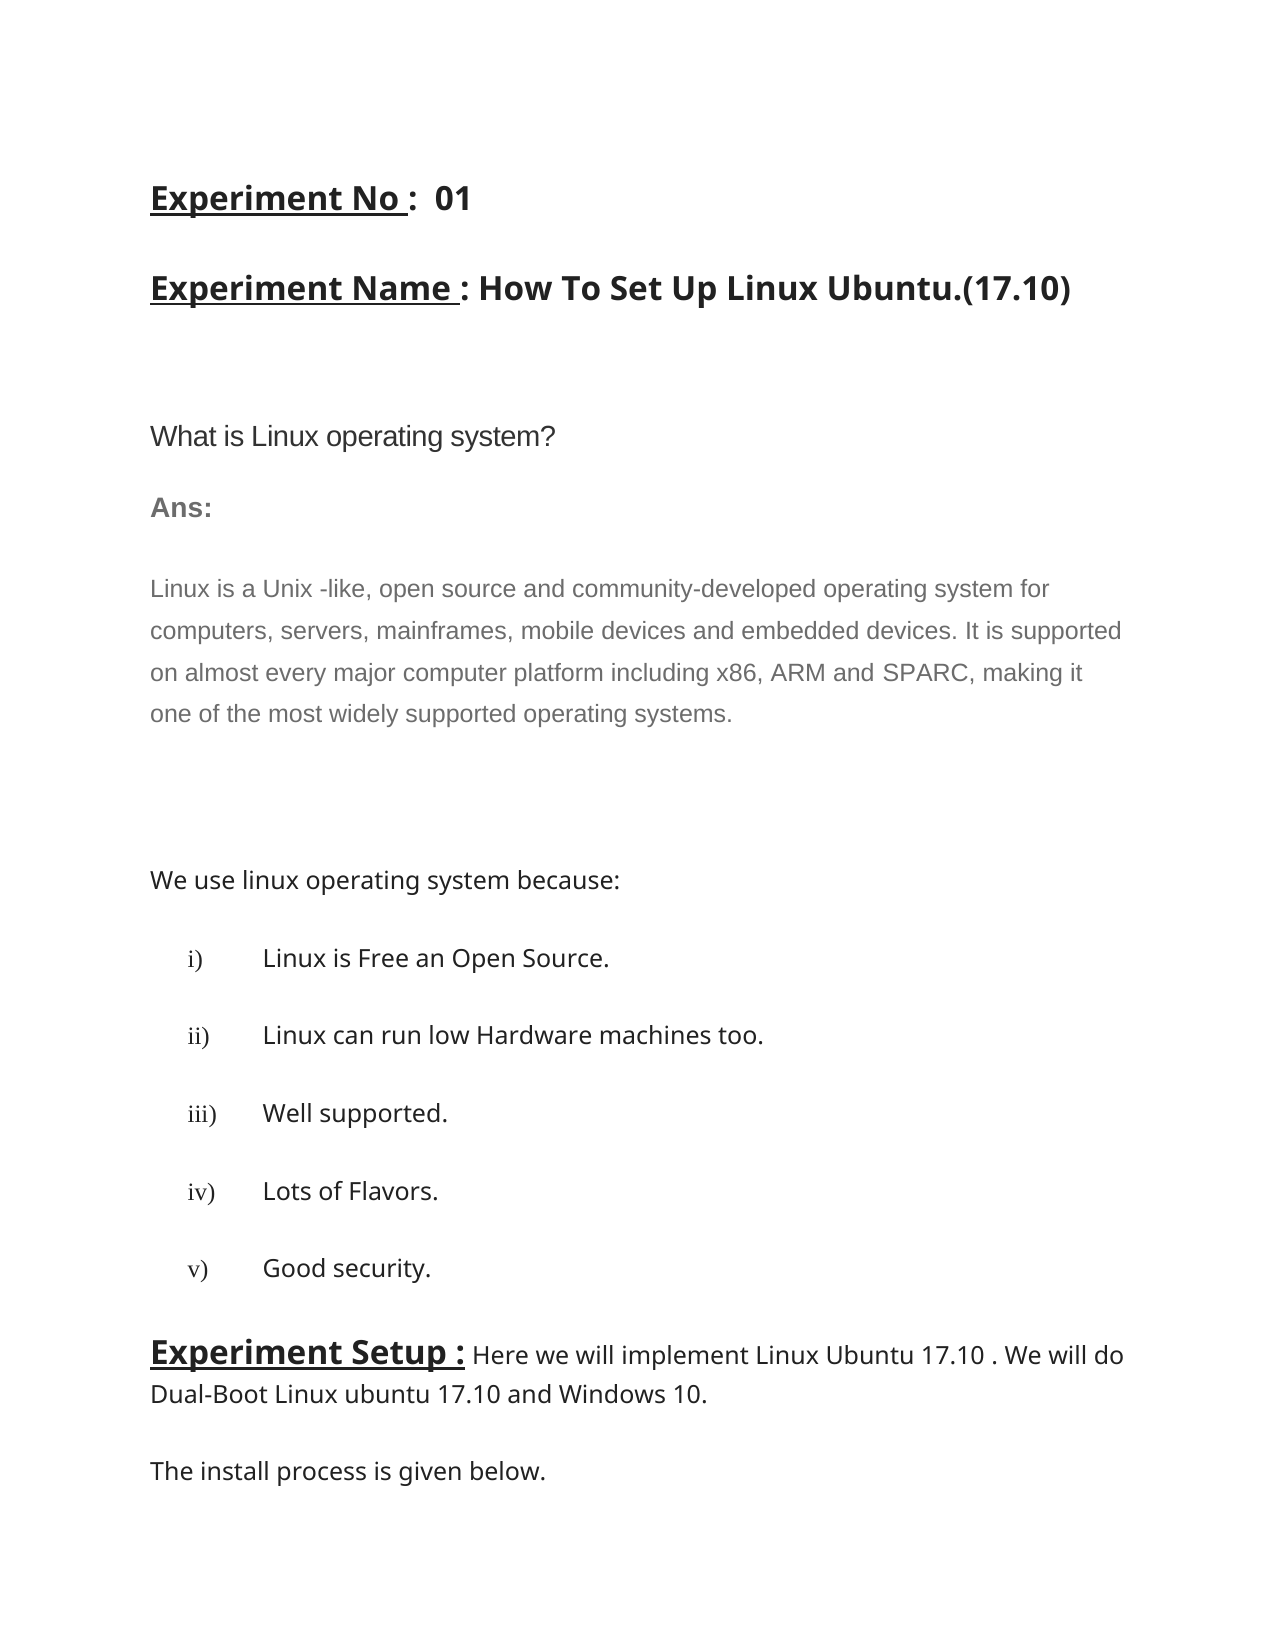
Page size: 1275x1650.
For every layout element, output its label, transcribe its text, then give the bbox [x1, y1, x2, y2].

text Experiment No : 01 [150, 175, 1125, 220]
text The install process is given below. [150, 1454, 1125, 1488]
text We use linux operating system because: [150, 863, 1125, 897]
list Good security. [187, 1251, 1125, 1285]
list Well supported. [187, 1096, 1125, 1130]
list Linux can run low Hardware machines too. [187, 1018, 1125, 1052]
text Experiment Name : How To Set Up Linux Ubuntu.(17.10) [150, 265, 1125, 310]
text Linux is a Unix -like, open source and community-developed operating system for computers, servers, mainframes, mobile devices and embedded devices. It is supported on almost every major computer platform including x86, ARM and SPARC, making it one of the most widely supported operating systems. [150, 561, 1125, 728]
list Linux is Free an Open Source. [187, 940, 1125, 974]
list Lots of Flavors. [187, 1173, 1125, 1207]
text Experiment Setup : Here we will implement Linux Ubuntu 17.10 . We will do Dual-Boot Linux ubuntu 17.10 and Windows 10. [150, 1329, 1125, 1410]
subtitle What is Linux operating system? [150, 419, 1125, 453]
text Ans: [150, 482, 1125, 523]
